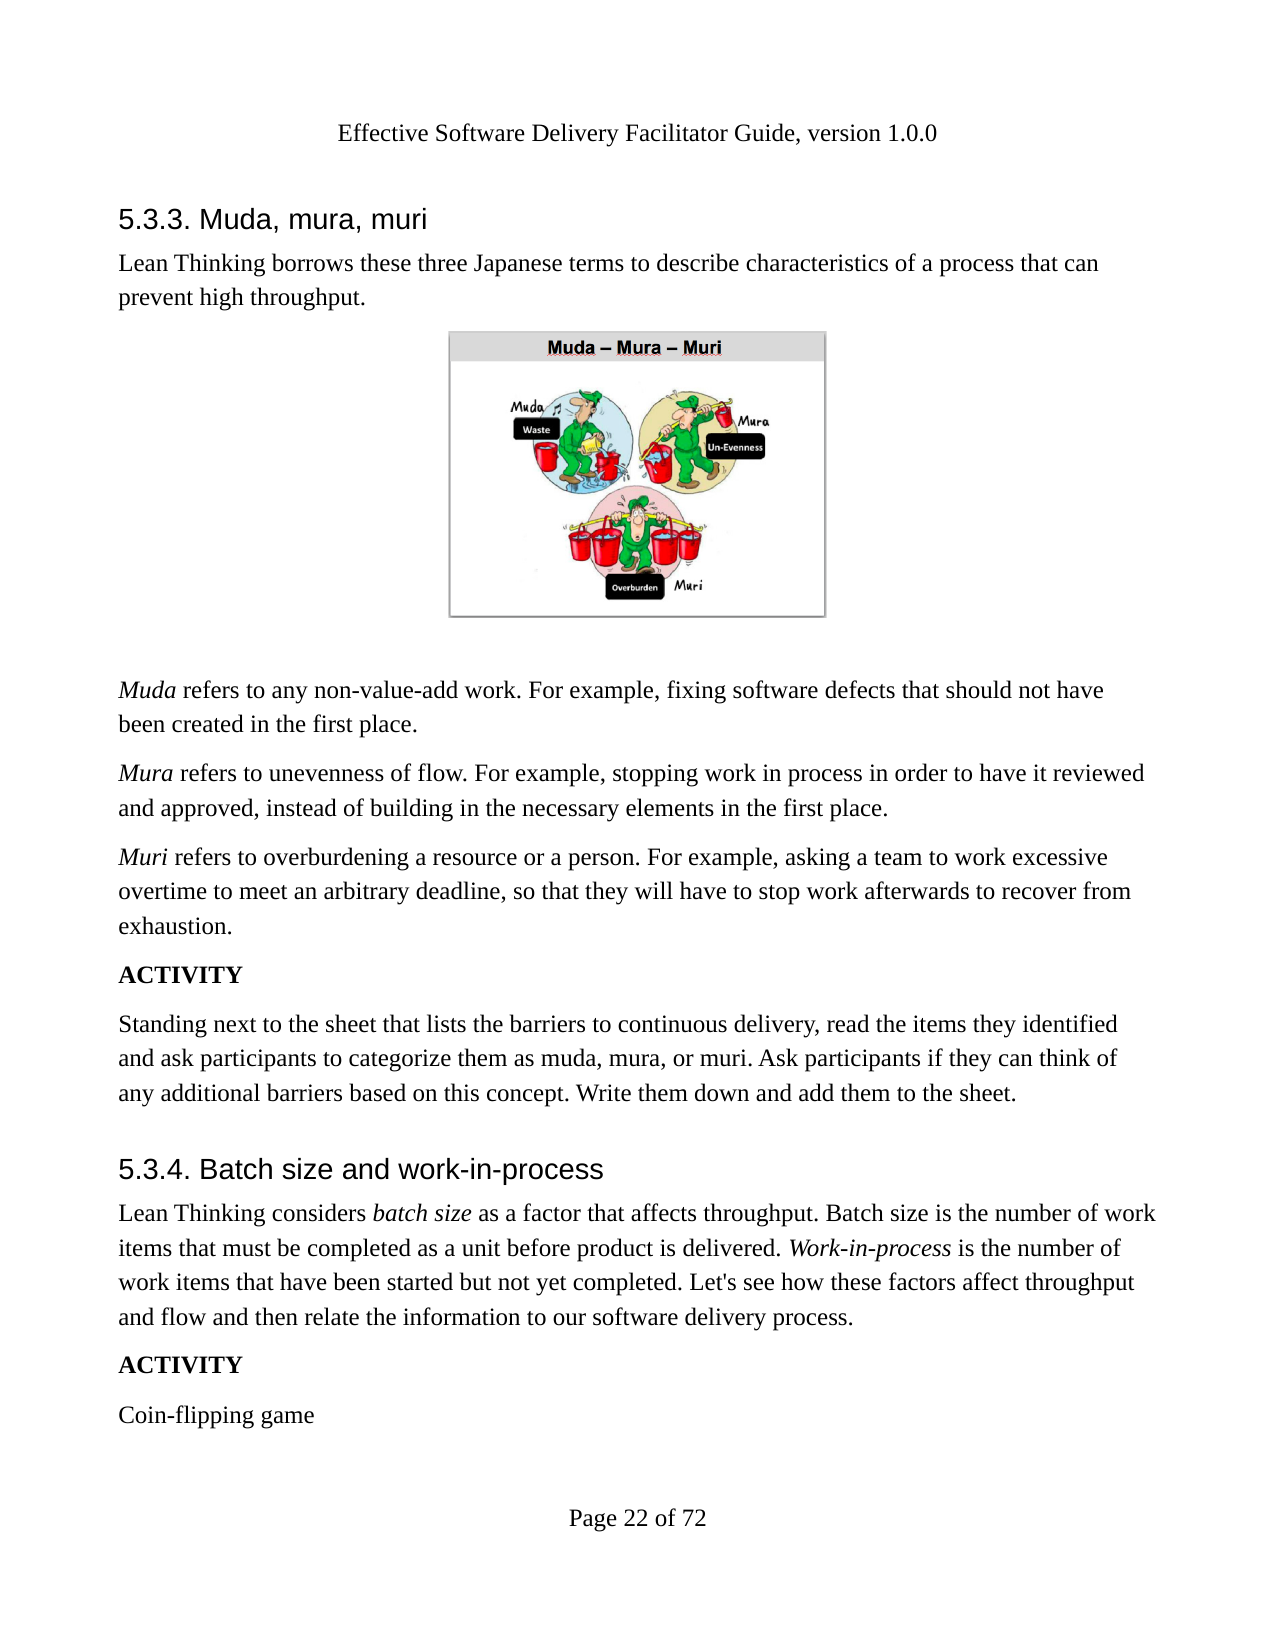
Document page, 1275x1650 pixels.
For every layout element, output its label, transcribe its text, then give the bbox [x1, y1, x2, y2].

subtitle 5.3.3. Muda, mura, muri [118, 202, 1157, 235]
text Standing next to the sheet that lists the barriers to continuous delivery, read the items they identified and ask participants to categorize them as muda, mura, or muri. Ask participants if they can think of any additional barriers based on this concept. Write them down and add them to the sheet. [118, 1009, 1157, 1107]
text Muri refers to overburdening a resource or a person. For example, asking a team to work excessive overtime to meet an arbitrary deadline, so that they will have to stop work afterwards to recover from exhaustion. [118, 842, 1157, 940]
text ACTIVITY [118, 960, 1157, 989]
text ACTIVITY [118, 1351, 1157, 1379]
text Lean Thinking borrows these three Japanese terms to describe characteristics of a process that can prevent high throughput. [118, 248, 1157, 311]
text Mura refers to unevenness of flow. For example, stopping work in process in order to have it reviewed and approved, instead of building in the necessary elements in the first place. [118, 758, 1157, 822]
text Muda refers to any non-value-add work. For example, fixing software defects that should not have been created in the first place. [118, 675, 1157, 738]
text Lean Thinking considers batch size as a factor that affects throughput. Batch size is the number of work items that must be completed as a unit before product is delivered. Work-in-process is the number of work items that have been started but not yet completed. Let's see how these factors affect throughput and flow and then relate the information to our software delivery process. [118, 1198, 1157, 1330]
subtitle 5.3.4. Batch size and work-in-process [118, 1152, 1157, 1186]
picture [448, 331, 827, 618]
text Coin-flipping game [118, 1400, 1157, 1428]
